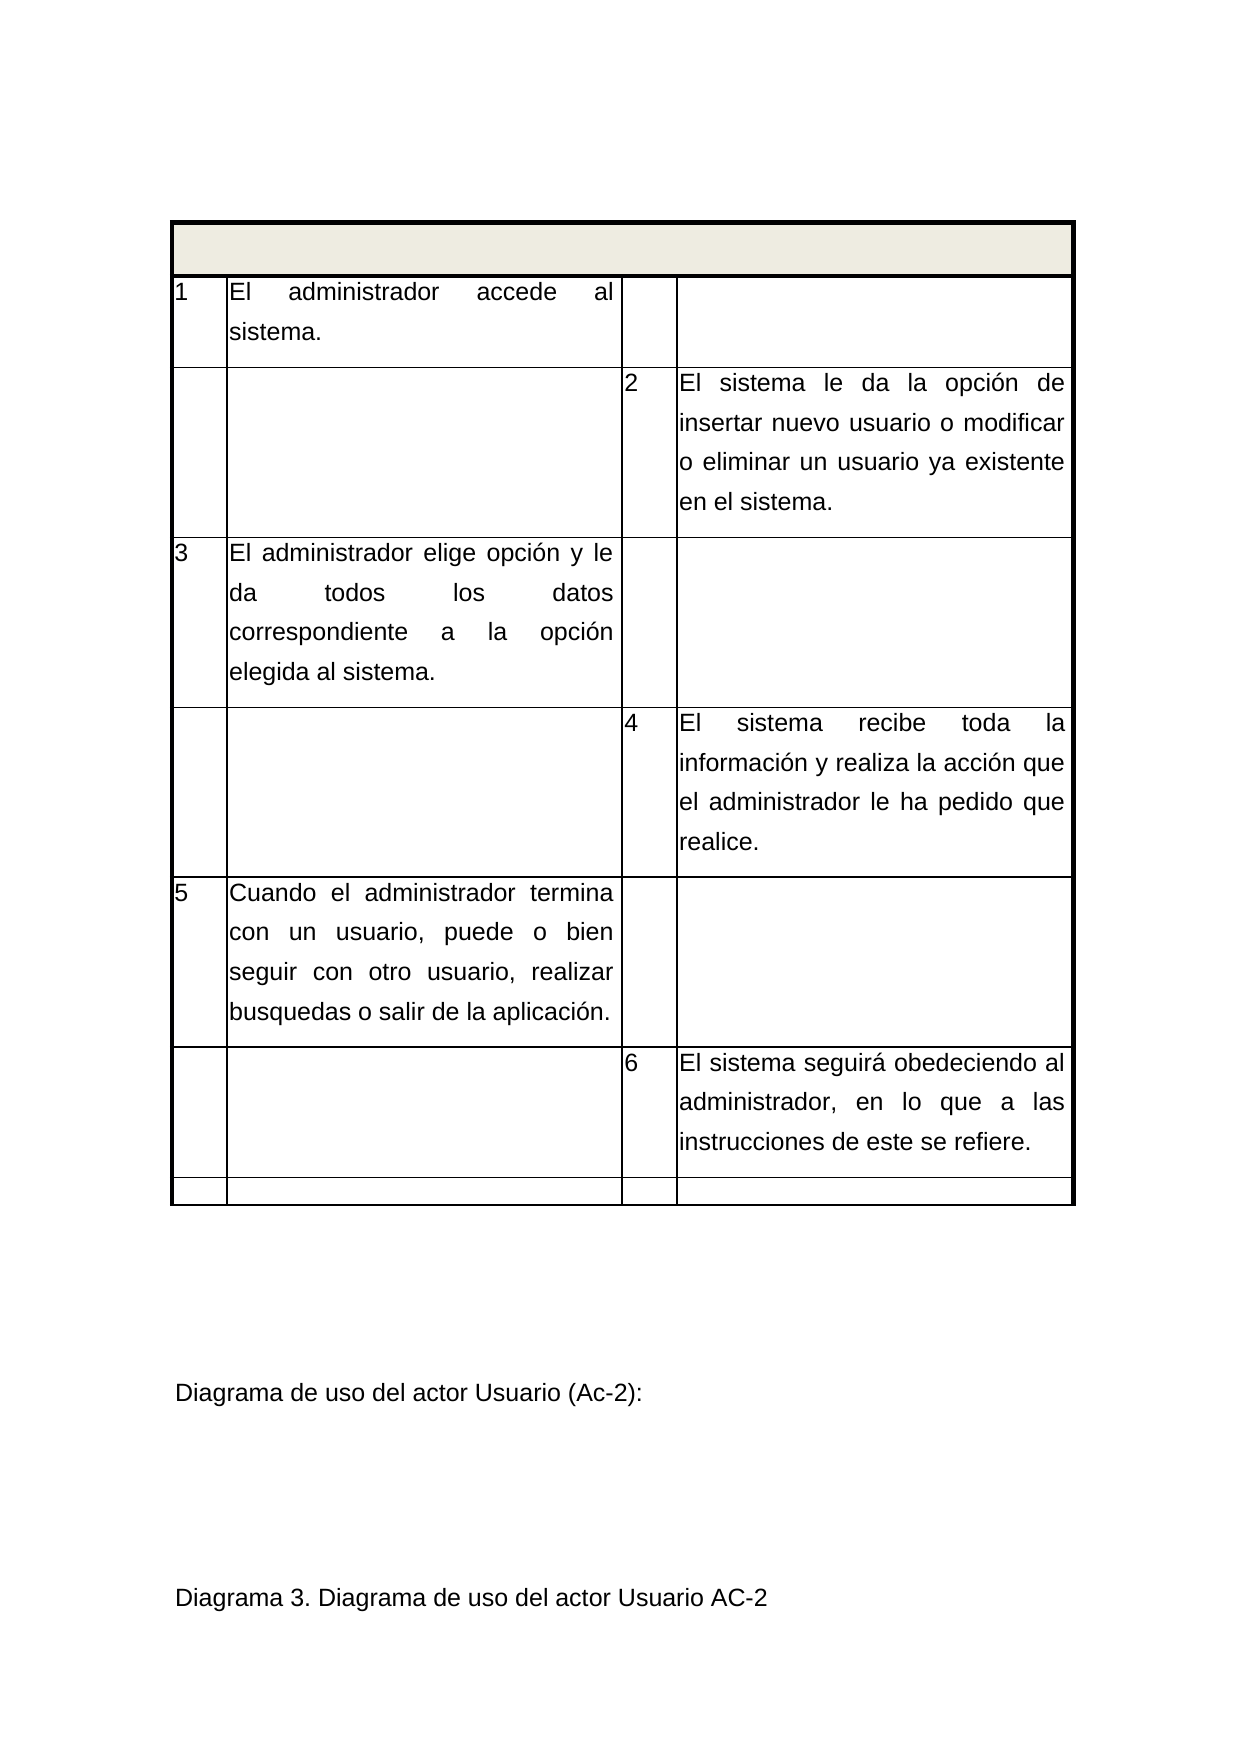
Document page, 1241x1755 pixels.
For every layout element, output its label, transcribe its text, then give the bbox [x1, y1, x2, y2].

table_cell [228, 1178, 621, 1204]
table_cell [228, 1048, 621, 1176]
table_cell Cuando el administrador termina con un usuario, puede o bien seguir con otro usuario, realizar busquedas o salir de la aplicación. [228, 878, 621, 1046]
table_cell El administrador elige opción y le da todos los datos correspondiente a la opción elegida al sistema. [228, 538, 621, 706]
table_cell [678, 878, 1071, 1046]
table_cell 1 [174, 278, 226, 367]
table_cell [678, 278, 1071, 367]
table_cell [623, 878, 676, 1046]
table_cell [228, 708, 621, 876]
table_cell [678, 538, 1071, 706]
table_cell 2 [623, 368, 676, 536]
table_cell [623, 538, 676, 706]
table_cell 6 [623, 1048, 676, 1176]
table_cell 5 [174, 878, 226, 1046]
table_cell [623, 1178, 676, 1204]
table_cell [174, 1048, 226, 1176]
table_cell [174, 708, 226, 876]
text Diagrama de uso del actor Usuario (Ac-2): [175, 1378, 1065, 1407]
table_cell El sistema le da la opción de insertar nuevo usuario o modificar o eliminar un usuario ya existente en el sistema. [678, 368, 1071, 536]
table_cell 4 [623, 708, 676, 876]
table_cell [678, 1178, 1071, 1204]
table_cell [174, 1178, 226, 1204]
table_header [174, 225, 1071, 274]
table_cell El sistema seguirá obedeciendo al administrador, en lo que a las instrucciones de este se refiere. [678, 1048, 1071, 1176]
table_cell El sistema recibe toda la información y realiza la acción que el administrador le ha pedido que realice. [678, 708, 1071, 876]
table_cell [623, 278, 676, 367]
text Diagrama 3. Diagrama de uso del actor Usuario AC-2 [175, 1583, 1065, 1611]
table_cell [174, 368, 226, 536]
table_cell 3 [174, 538, 226, 706]
table_cell [228, 368, 621, 536]
table_cell El administrador accede al sistema. [228, 278, 621, 367]
